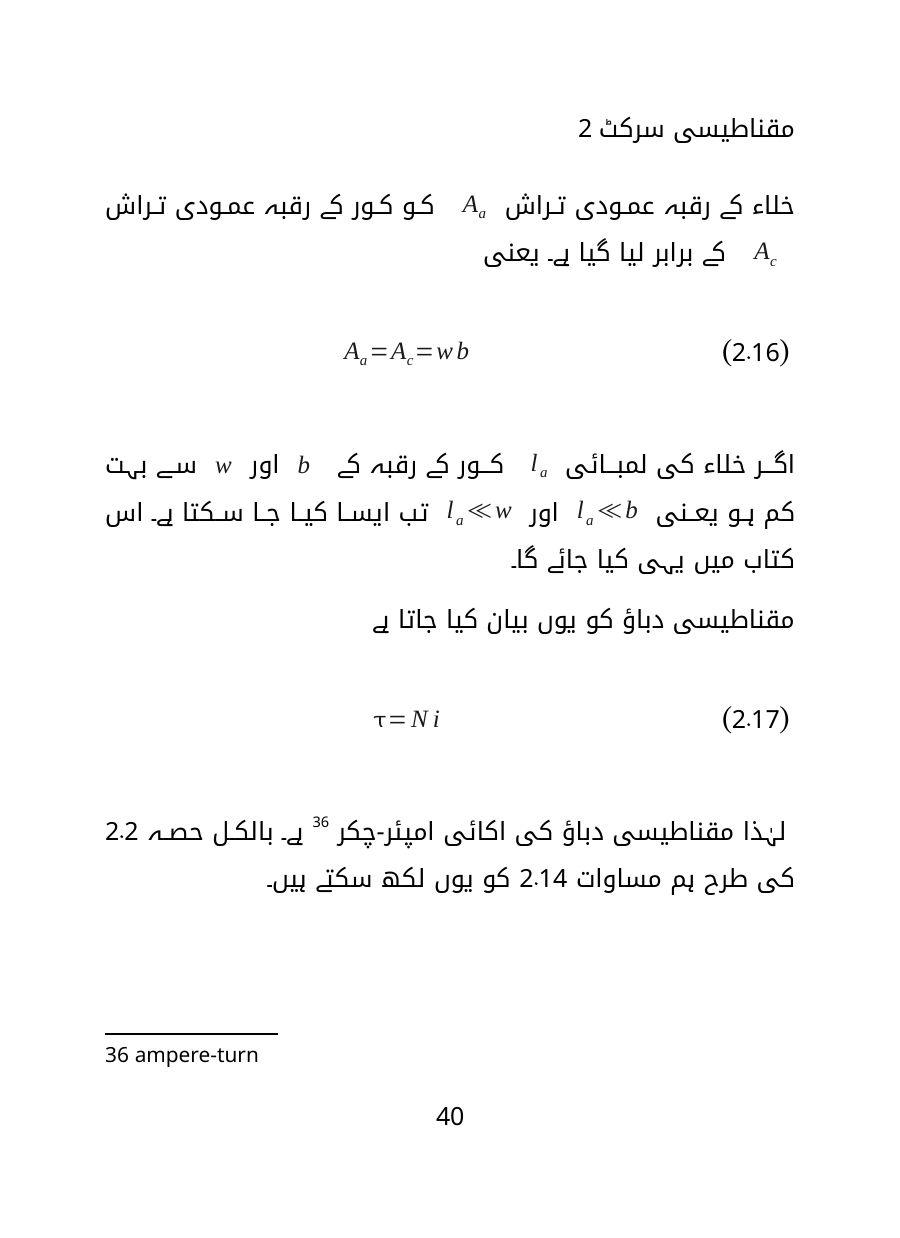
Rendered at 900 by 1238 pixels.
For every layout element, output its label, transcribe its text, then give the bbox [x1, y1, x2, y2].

text خلاء کے رقبہ عمودی تراش کو کور کے رقبہ عمودی تراش کے برابر لیا گیا ہے۔ یعنی [105, 182, 795, 277]
text ampere-turn [105, 1040, 795, 1068]
table_header [105, 324, 699, 395]
text اگر خلاء کی لمبائی کور کے رقبہ کے اورسے بہت کم ہو یعنیاورتب ایسا کیا جا سکتا ہے۔ اس کتاب میں یہی کیا جائے گا۔ [105, 442, 795, 584]
text مقناطیسی دباؤ کو یوں بیان کیا جاتا ہے [105, 596, 795, 644]
table_header [105, 690, 700, 762]
text لہٰذا مقناطیسی دباؤ کی اکائی امپئر-چکر ہے۔ بالکل حصہ 2.2 کی طرح ہم مساوات 2.14 کو یوں لکھ سکتے ہیں۔ [105, 808, 795, 903]
table_header (2.16) [699, 324, 795, 395]
table_header (2.17) [700, 690, 795, 762]
